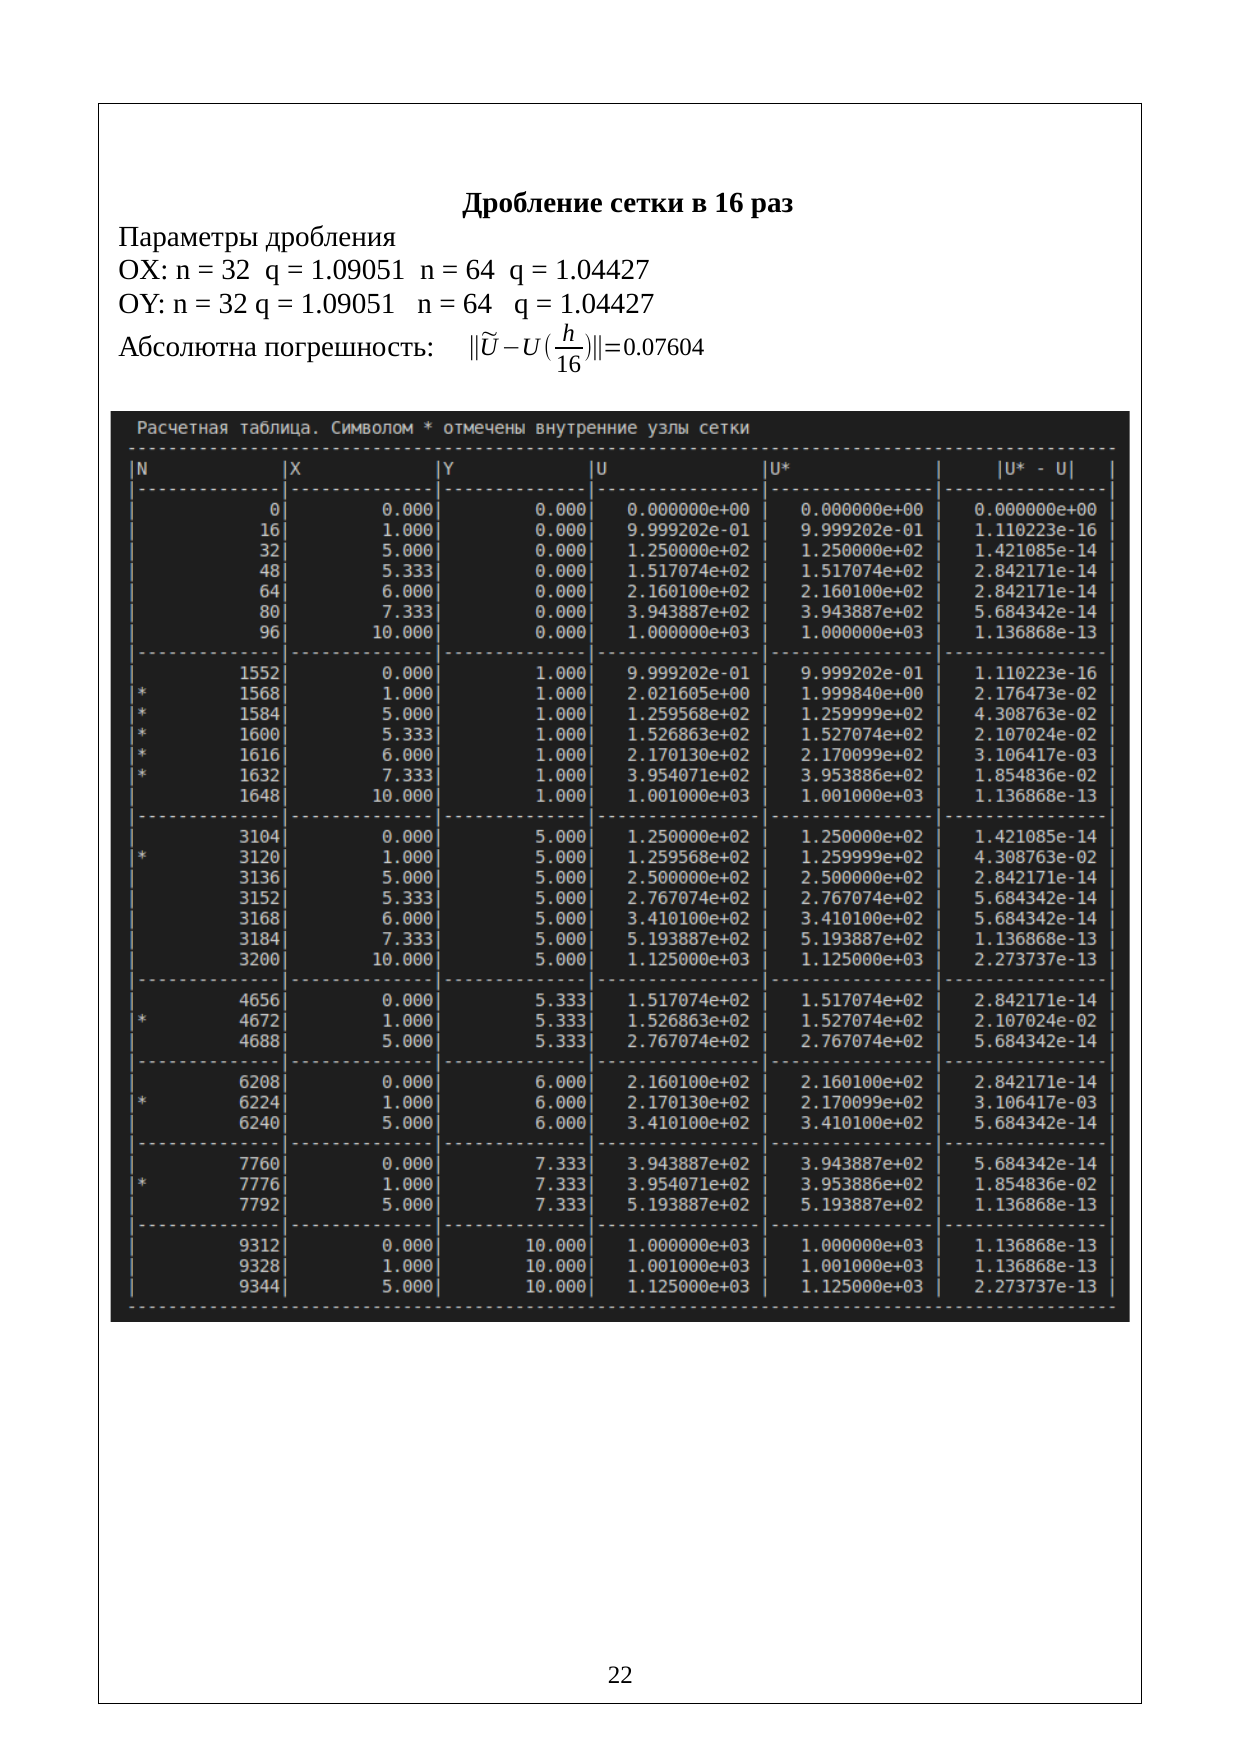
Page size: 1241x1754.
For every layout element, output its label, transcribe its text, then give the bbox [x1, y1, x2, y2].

list OX: n = 32 q = 1.09051 n = 64 q = 1.04427 [118, 252, 1137, 286]
list OY: n = 32 q = 1.09051 n = 64 q = 1.04427 [118, 286, 1137, 319]
list Параметры дробления [118, 219, 1137, 252]
list Абсолютна погрешность: [118, 319, 1137, 378]
text Дробление сетки в 16 раз [118, 185, 1137, 219]
picture [110, 411, 1130, 1322]
